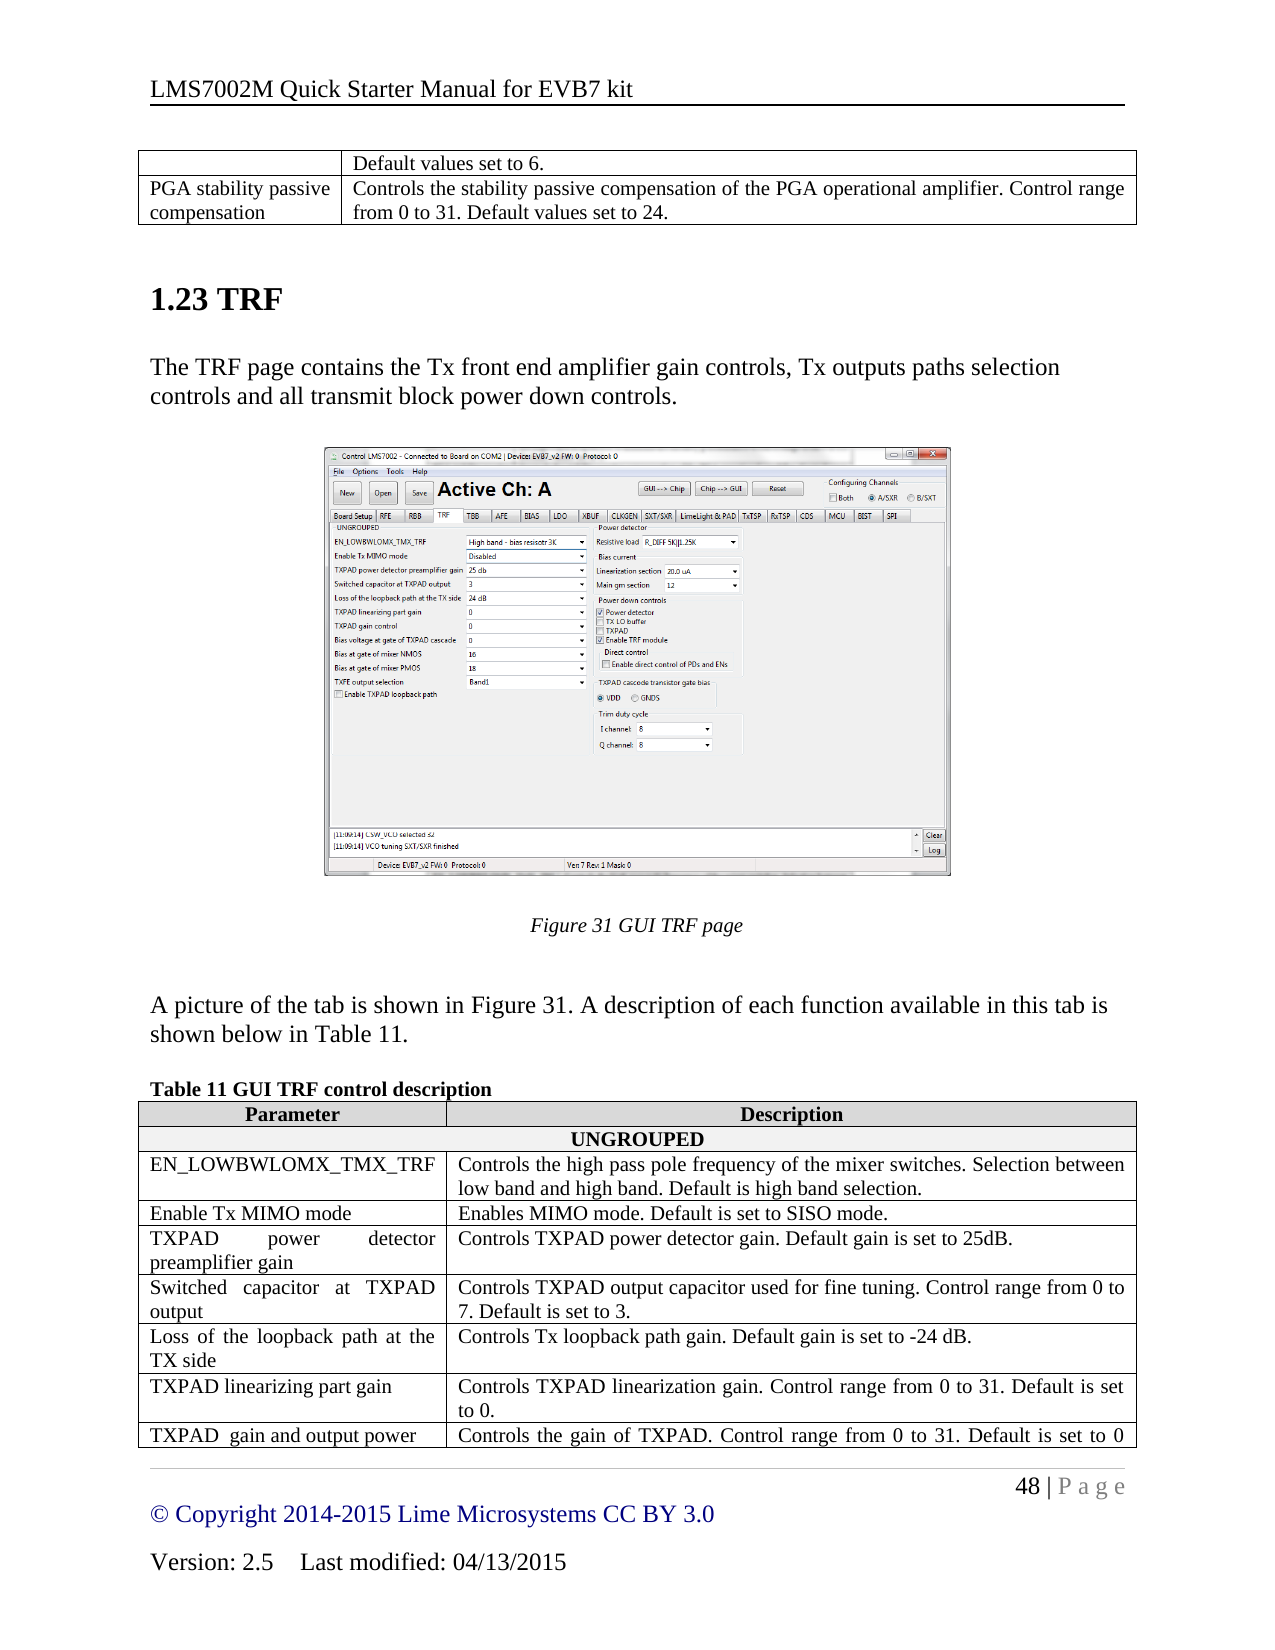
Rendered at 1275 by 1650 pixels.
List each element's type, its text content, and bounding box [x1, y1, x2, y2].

table_cell UNGROUPED [139, 1127, 1136, 1151]
table_cell Controls Tx loopback path gain. Default gain is set to -24 dB. [447, 1324, 1136, 1372]
picture [324, 447, 951, 876]
table_cell TXPAD power detector preamplifier gain [139, 1226, 446, 1274]
table_cell Switched capacitor at TXPAD output [139, 1275, 446, 1323]
table_cell TXPAD linearizing part gain [139, 1374, 446, 1422]
table_header Description [447, 1102, 1136, 1126]
table_cell Controls TXPAD output capacitor used for fine tuning. Control range from 0 to 7. Default is set to 3. [447, 1275, 1136, 1323]
table_cell Loss of the loopback path at the TX side [139, 1324, 446, 1372]
subtitle TRF [150, 279, 1125, 317]
table_cell Controls TXPAD power detector gain. Default gain is set to 25dB. [447, 1226, 1136, 1274]
text The TRF page contains the Tx front end amplifier gain controls, Tx outputs paths selection controls and all transmit block power down controls. [150, 352, 1125, 410]
table_cell EN_LOWBWLOMX_TMX_TRF [139, 1152, 446, 1200]
table_cell [139, 151, 341, 175]
table_cell Enables MIMO mode. Default is set to SISO mode. [447, 1201, 1136, 1225]
table_cell Default values set to 6. [342, 151, 1136, 175]
table_cell TXPAD gain and output power [139, 1423, 446, 1447]
text Figure 31 GUI TRF page [150, 913, 1125, 937]
table_cell Controls TXPAD linearization gain. Control range from 0 to 31. Default is set to 0. [447, 1374, 1136, 1422]
table_cell Controls the stability passive compensation of the PGA operational amplifier. Control range from 0 to 31. Default values set to 24. [342, 176, 1136, 224]
table_cell Enable Tx MIMO mode [139, 1201, 446, 1225]
table_cell Controls the gain of TXPAD. Control range from 0 to 31. Default is set to 0 [447, 1423, 1136, 1447]
table_cell PGA stability passive compensation [139, 176, 341, 224]
text A picture of the tab is shown in Figure 31. A description of each function available in this tab is shown below in Table 11. [150, 990, 1125, 1048]
table_cell Controls the high pass pole frequency of the mixer switches. Selection between low band and high band. Default is high band selection. [447, 1152, 1136, 1200]
text Table 11 GUI TRF control description [150, 1076, 1125, 1101]
table_header Parameter [139, 1102, 446, 1126]
